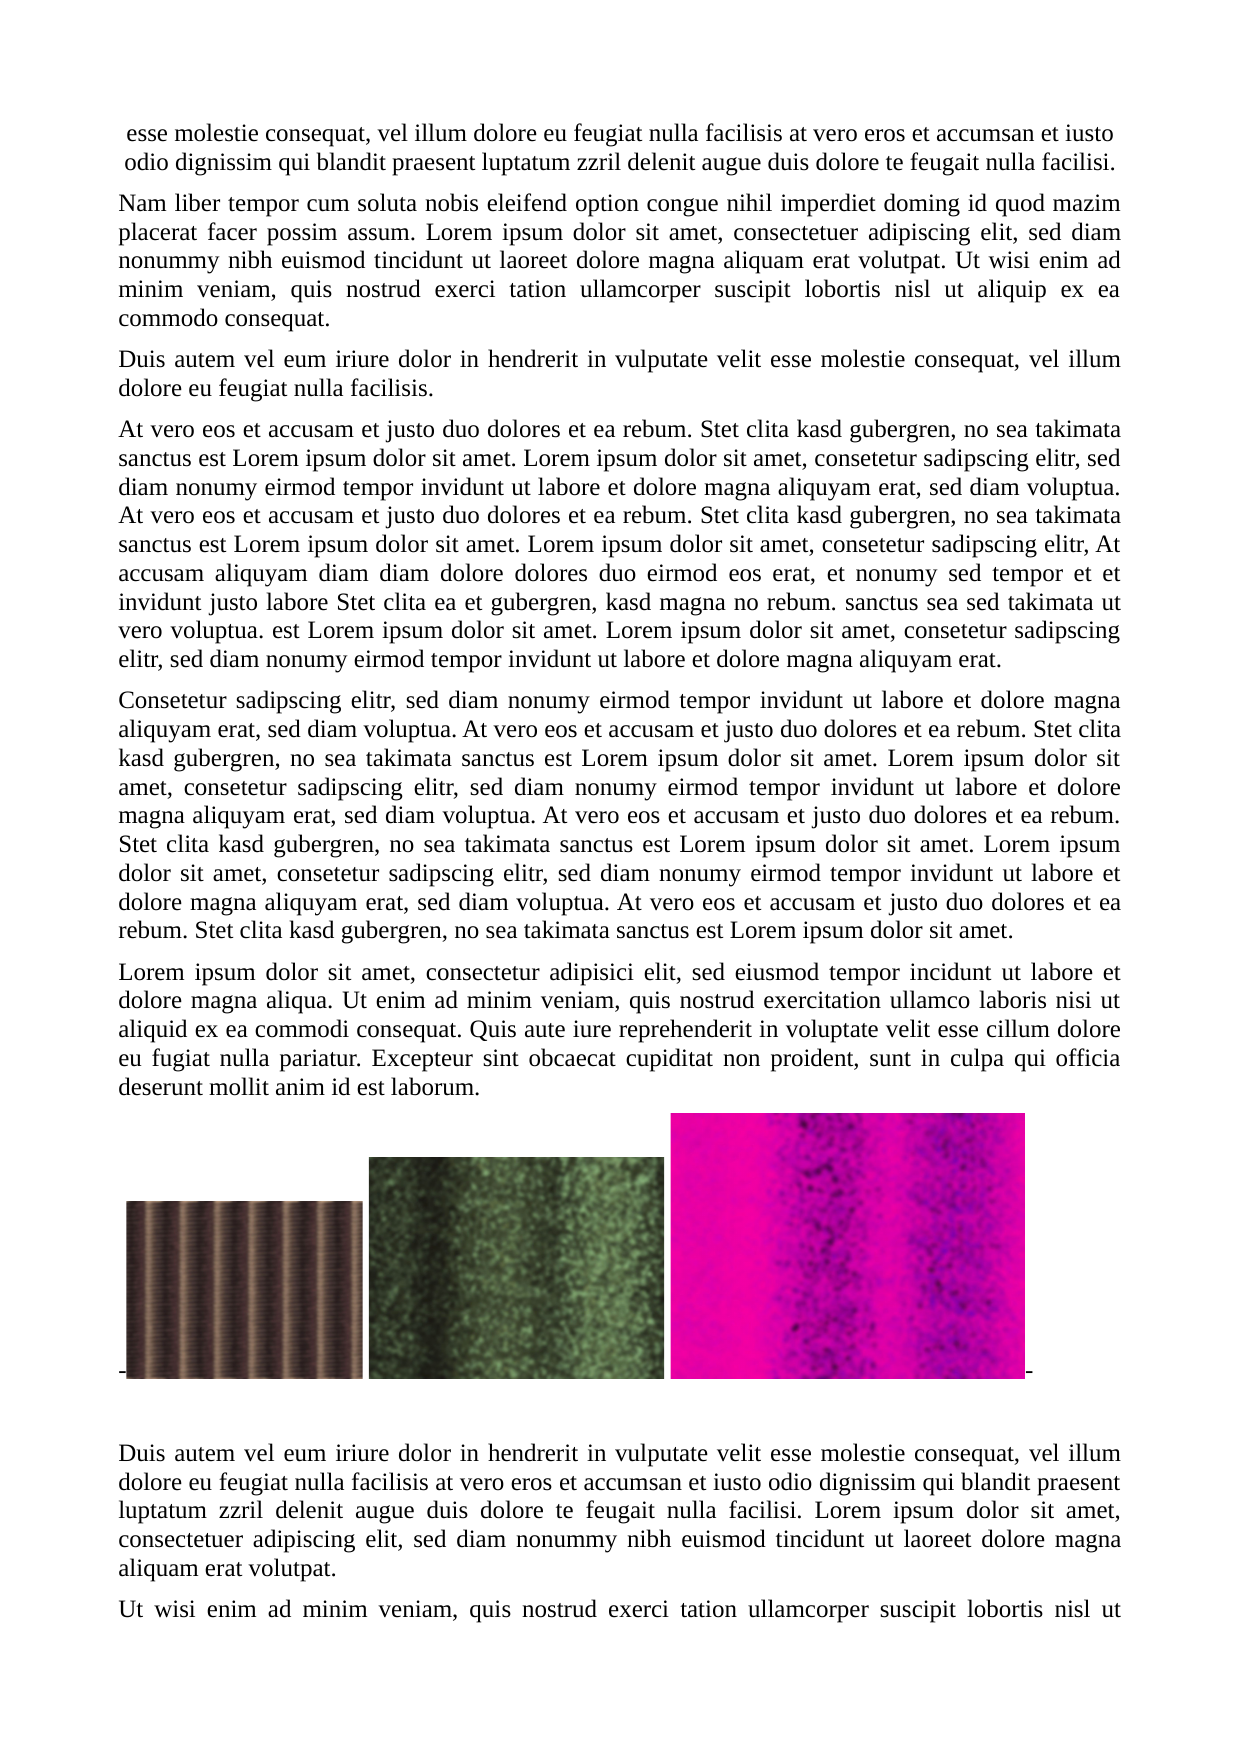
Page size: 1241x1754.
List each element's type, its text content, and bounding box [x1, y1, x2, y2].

text Duis autem vel eum iriure dolor in hendrerit in vulputate velit esse molestie consequat, vel illum dolore eu feugiat nulla facilisis at vero eros et accumsan et iusto odio dignissim qui blandit praesent luptatum zzril delenit augue duis dolore te feugait nulla facilisi. Lorem ipsum dolor sit amet, consectetuer adipiscing elit, sed diam nonummy nibh euismod tincidunt ut laoreet dolore magna aliquam erat volutpat. [118, 1438, 1122, 1582]
text Duis autem vel eum iriure dolor in hendrerit in vulputate velit esse molestie consequat, vel illum dolore eu feugiat nulla facilisis. [118, 344, 1122, 402]
text Consetetur sadipscing elitr, sed diam nonumy eirmod tempor invidunt ut labore et dolore magna aliquyam erat, sed diam voluptua. At vero eos et accusam et justo duo dolores et ea rebum. Stet clita kasd gubergren, no sea takimata sanctus est Lorem ipsum dolor sit amet. Lorem ipsum dolor sit amet, consetetur sadipscing elitr, sed diam nonumy eirmod tempor invidunt ut labore et dolore magna aliquyam erat, sed diam voluptua. At vero eos et accusam et justo duo dolores et ea rebum. Stet clita kasd gubergren, no sea takimata sanctus est Lorem ipsum dolor sit amet. Lorem ipsum dolor sit amet, consetetur sadipscing elitr, sed diam nonumy eirmod tempor invidunt ut labore et dolore magna aliquyam erat, sed diam voluptua. At vero eos et accusam et justo duo dolores et ea rebum. Stet clita kasd gubergren, no sea takimata sanctus est Lorem ipsum dolor sit amet. [118, 686, 1122, 944]
picture [670, 1113, 1025, 1379]
text esse molestie consequat, vel illum dolore eu feugiat nulla facilisis at vero eros et accumsan et iusto odio dignissim qui blandit praesent luptatum zzril delenit augue duis dolore te feugait nulla facilisi. [118, 118, 1122, 176]
text - - [118, 1113, 1122, 1384]
text Ut wisi enim ad minim veniam, quis nostrud exerci tation ullamcorper suscipit lobortis nisl ut [118, 1594, 1122, 1623]
picture [368, 1157, 665, 1379]
text Lorem ipsum dolor sit amet, consectetur adipisici elit, sed eiusmod tempor incidunt ut labore et dolore magna aliqua. Ut enim ad minim veniam, quis nostrud exercitation ullamco laboris nisi ut aliquid ex ea commodi consequat. Quis aute iure reprehenderit in voluptate velit esse cillum dolore eu fugiat nulla pariatur. Excepteur sint obcaecat cupiditat non proident, sunt in culpa qui officia deserunt mollit anim id est laborum. [118, 957, 1122, 1101]
picture [126, 1201, 363, 1379]
text At vero eos et accusam et justo duo dolores et ea rebum. Stet clita kasd gubergren, no sea takimata sanctus est Lorem ipsum dolor sit amet. Lorem ipsum dolor sit amet, consetetur sadipscing elitr, sed diam nonumy eirmod tempor invidunt ut labore et dolore magna aliquyam erat, sed diam voluptua. At vero eos et accusam et justo duo dolores et ea rebum. Stet clita kasd gubergren, no sea takimata sanctus est Lorem ipsum dolor sit amet. Lorem ipsum dolor sit amet, consetetur sadipscing elitr, At accusam aliquyam diam diam dolore dolores duo eirmod eos erat, et nonumy sed tempor et et invidunt justo labore Stet clita ea et gubergren, kasd magna no rebum. sanctus sea sed takimata ut vero voluptua. est Lorem ipsum dolor sit amet. Lorem ipsum dolor sit amet, consetetur sadipscing elitr, sed diam nonumy eirmod tempor invidunt ut labore et dolore magna aliquyam erat. [118, 414, 1122, 673]
text Nam liber tempor cum soluta nobis eleifend option congue nihil imperdiet doming id quod mazim placerat facer possim assum. Lorem ipsum dolor sit amet, consectetuer adipiscing elit, sed diam nonummy nibh euismod tincidunt ut laoreet dolore magna aliquam erat volutpat. Ut wisi enim ad minim veniam, quis nostrud exerci tation ullamcorper suscipit lobortis nisl ut aliquip ex ea commodo consequat. [118, 188, 1122, 332]
